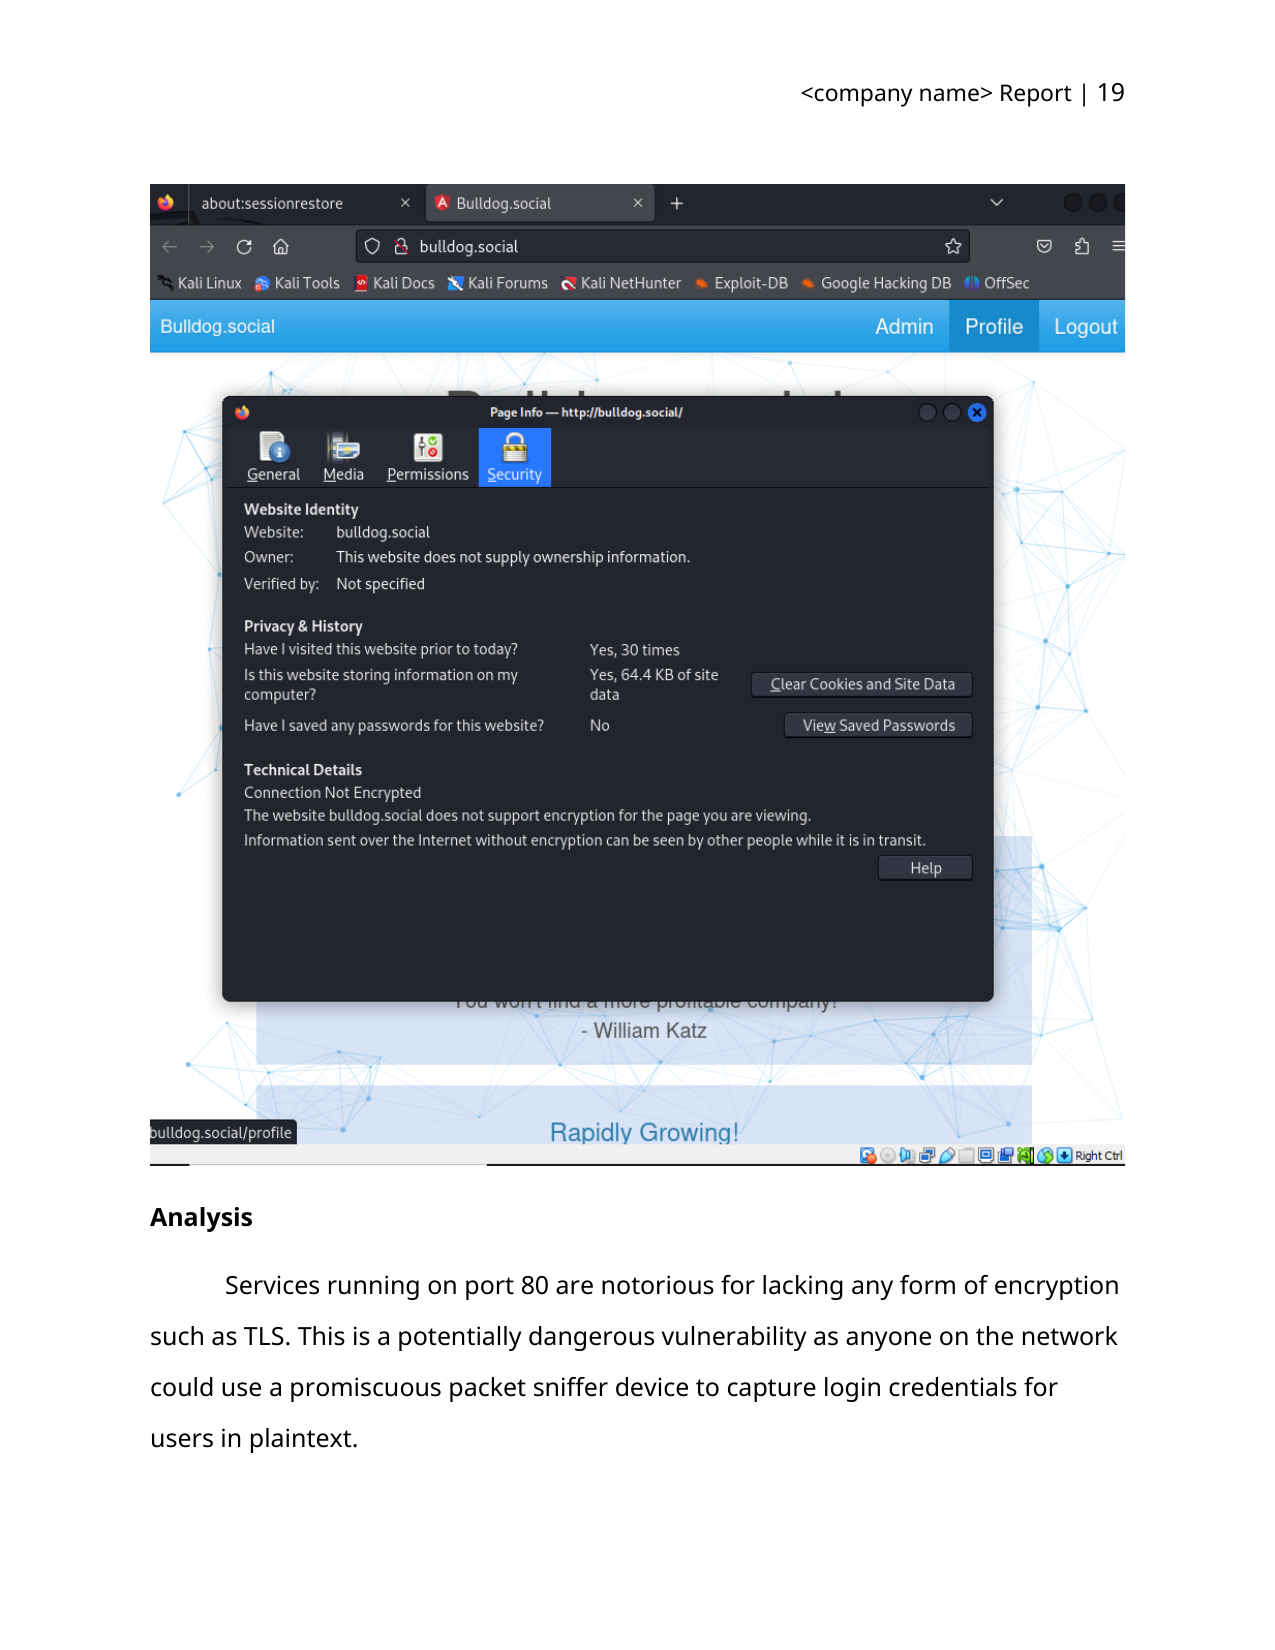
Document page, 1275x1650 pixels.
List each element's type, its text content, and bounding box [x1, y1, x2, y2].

picture [150, 184, 1125, 1166]
text Services running on port 80 are notorious for lacking any form of encryption such as TLS. This is a potentially dangerous vulnerability as anyone on the network could use a promiscuous packet sniffer device to capture login credentials for users in plaintext. [150, 1267, 1125, 1455]
text Analysis [150, 1199, 1125, 1233]
